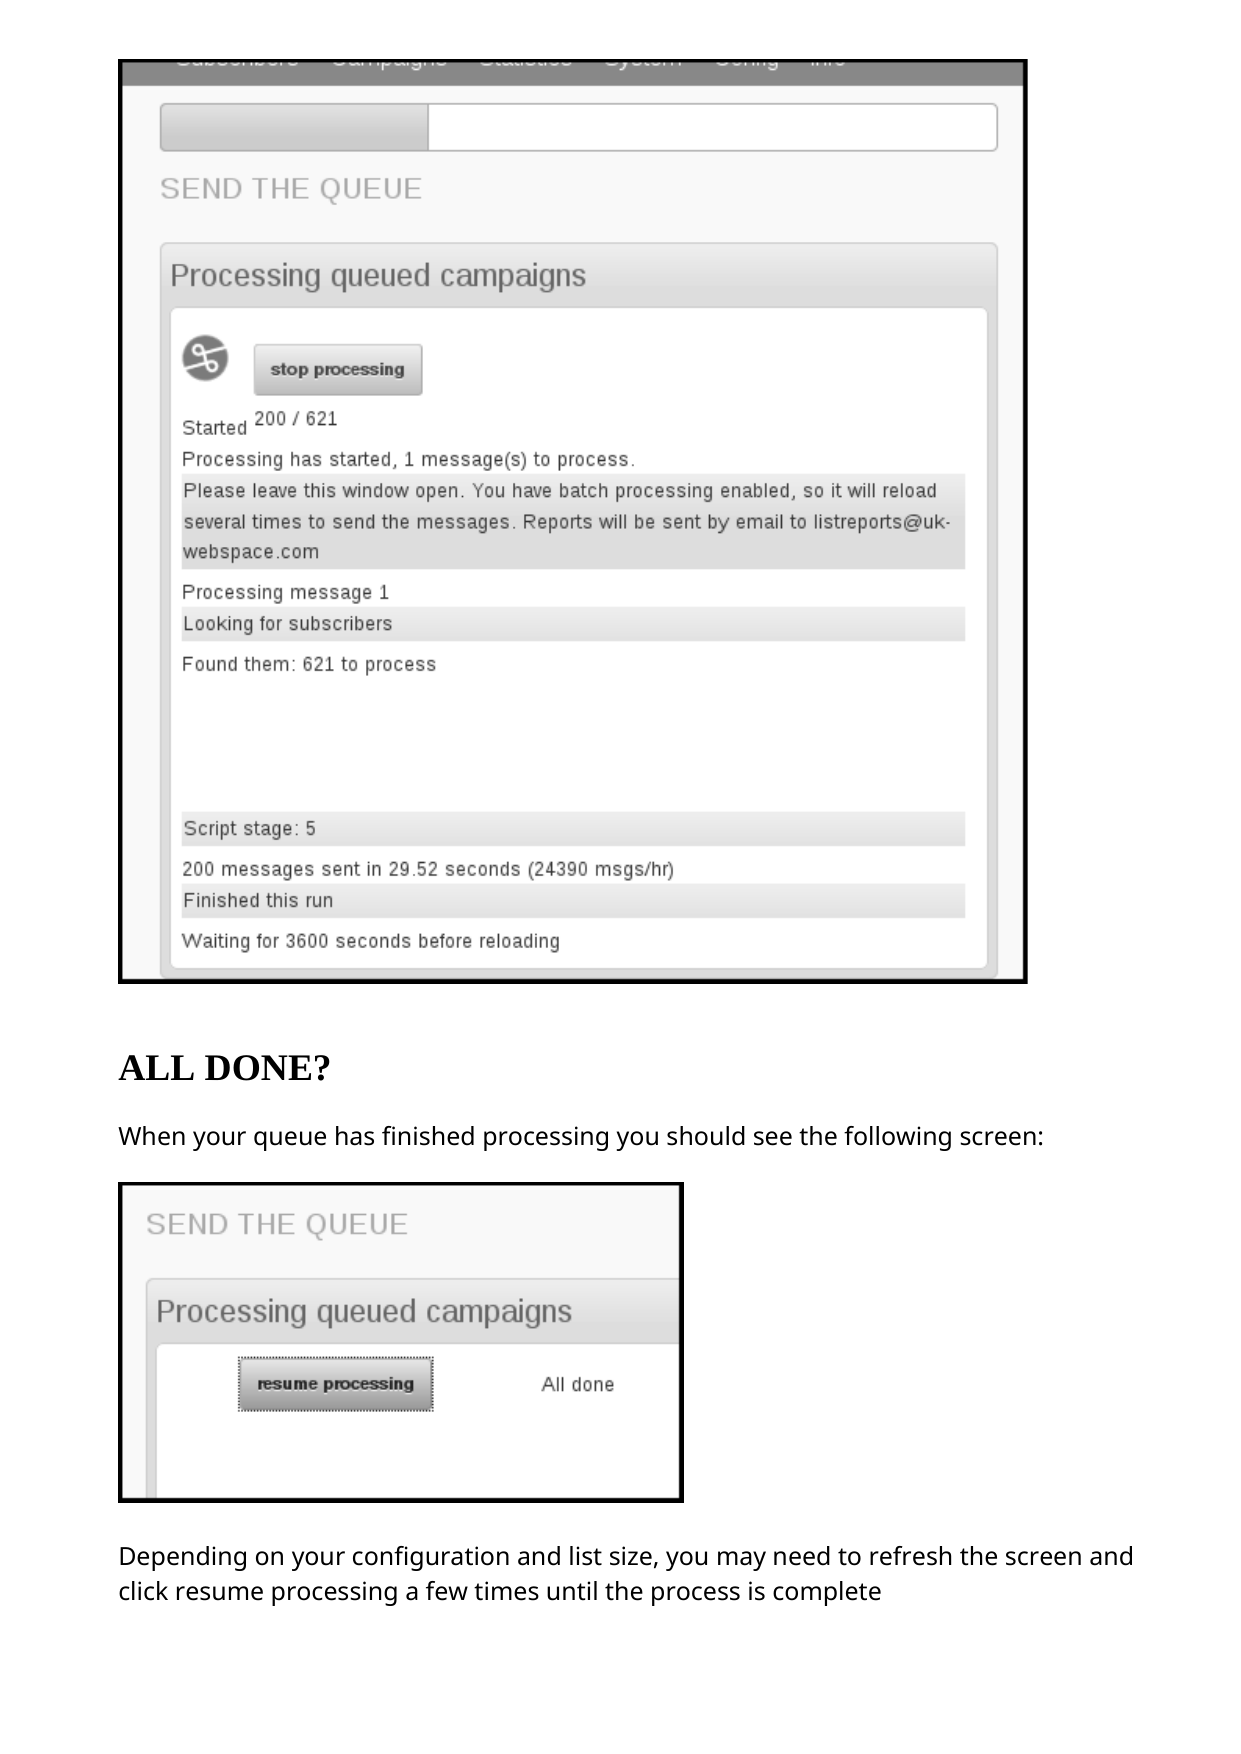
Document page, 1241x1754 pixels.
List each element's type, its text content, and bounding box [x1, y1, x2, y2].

picture [118, 59, 1028, 984]
text When your queue has finished processing you should see the following screen: [118, 1118, 1181, 1152]
picture [118, 1182, 684, 1503]
text Depending on your configuration and list size, you may need to refresh the screen and click resume processing a few times until the process is complete [118, 1539, 1181, 1607]
subtitle All done? [118, 1046, 1181, 1089]
